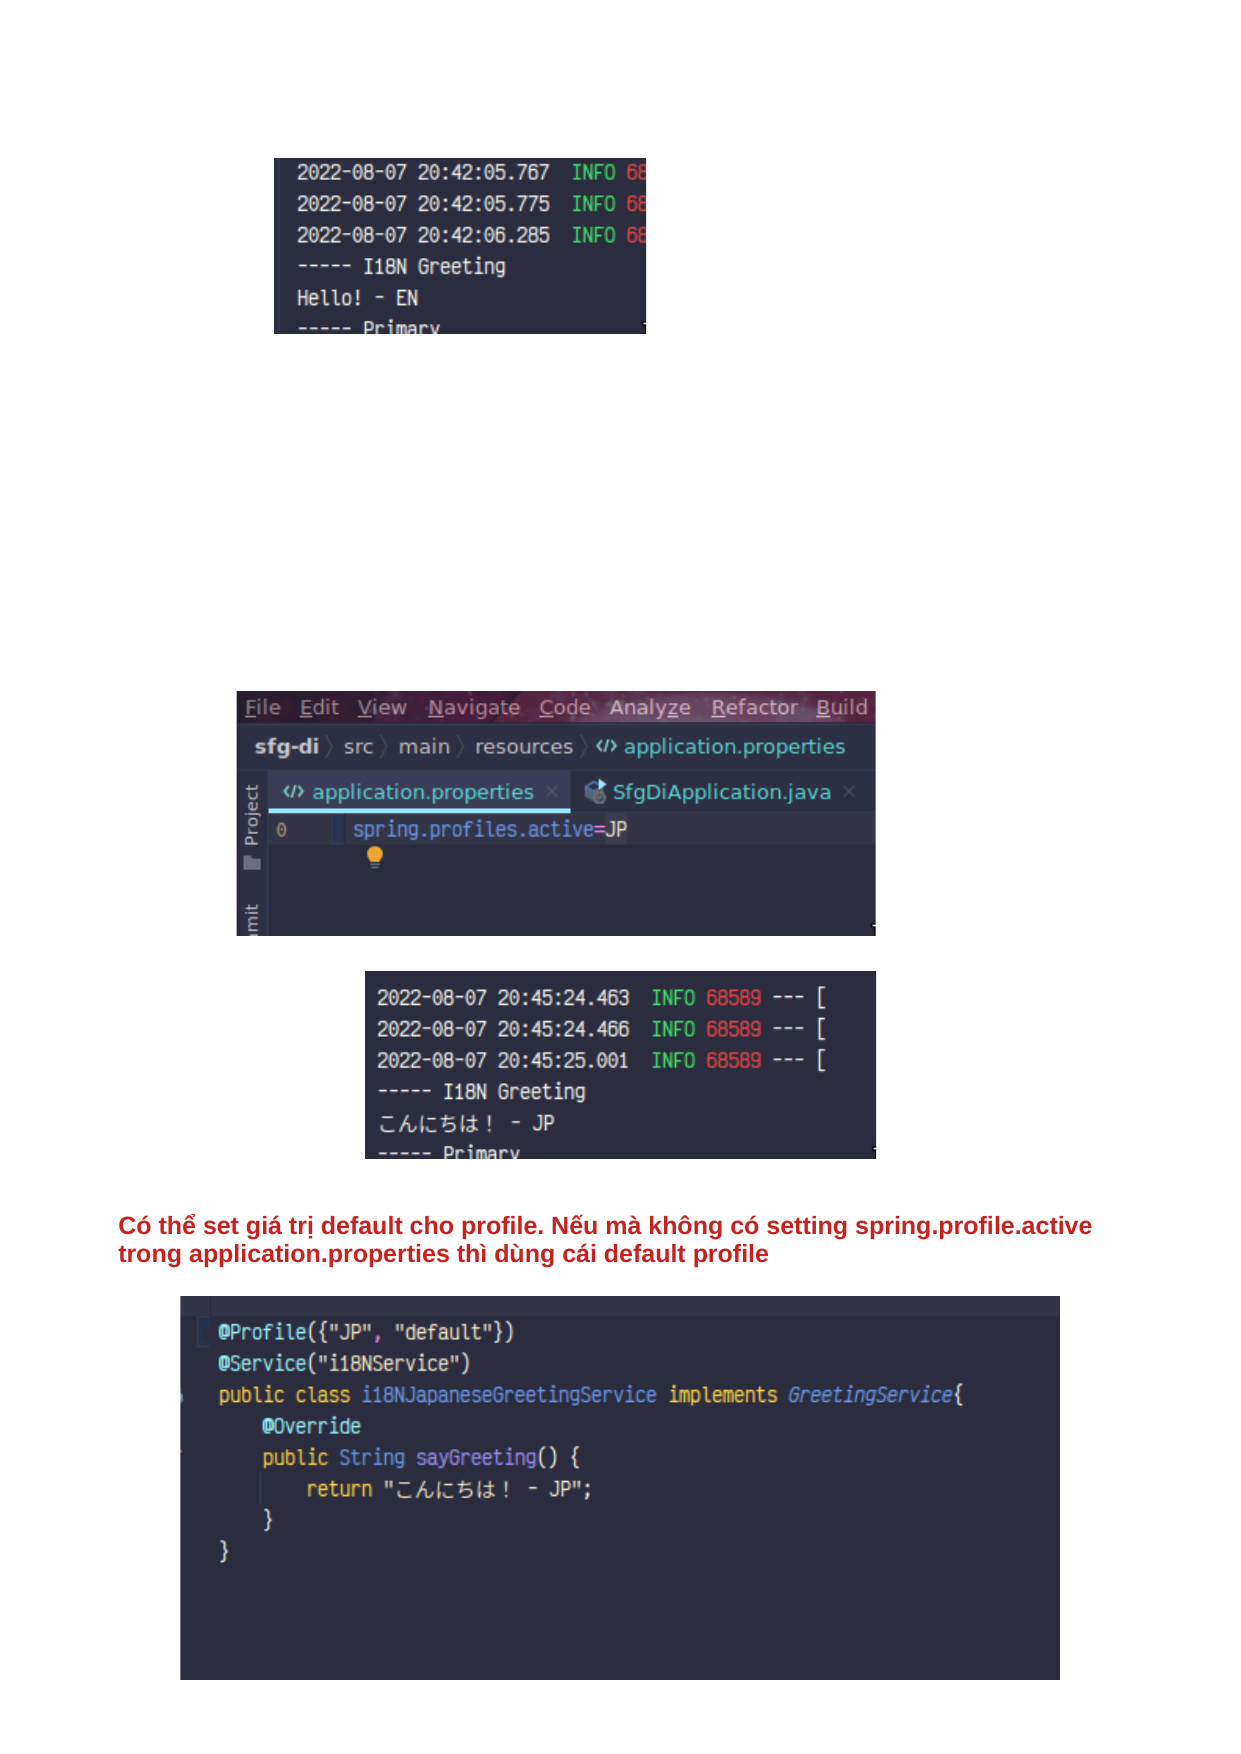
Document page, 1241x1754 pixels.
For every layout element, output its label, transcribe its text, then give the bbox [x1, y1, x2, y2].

picture [274, 158, 647, 334]
text Có thể set giá trị default cho profile. Nếu mà không có setting spring.profile.active trong application.properties thì dùng cái default profile [118, 1211, 1122, 1268]
picture [236, 691, 876, 936]
picture [180, 1296, 1060, 1680]
picture [365, 971, 877, 1159]
